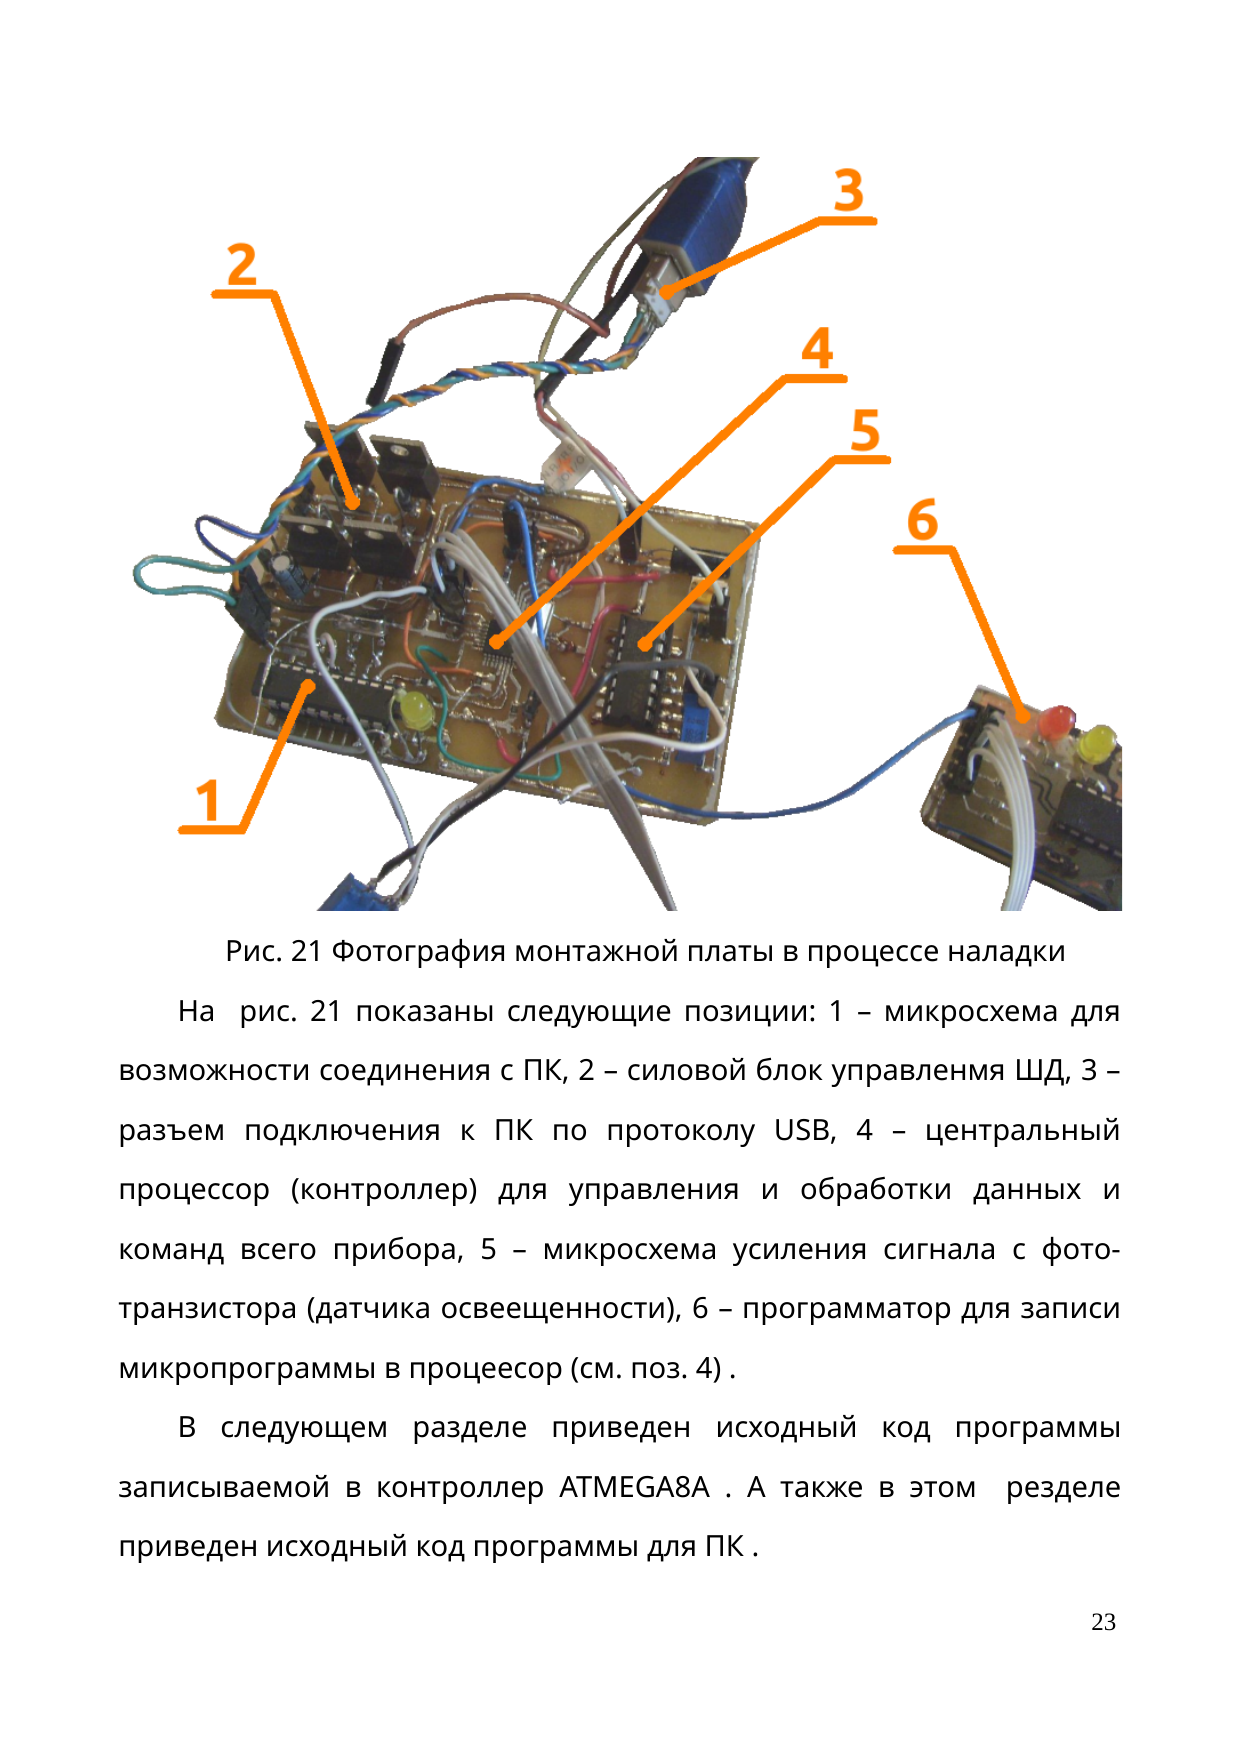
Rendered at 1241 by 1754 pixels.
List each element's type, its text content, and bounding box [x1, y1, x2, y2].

text Рис. 21 Фотография монтажной платы в процессе наладки [118, 911, 1122, 970]
text В следующем разделе приведен исходный код программы записываемой в контроллер ATMEGA8A . А также в этом резделе приведен исходный код программы для ПК . [118, 1406, 1122, 1565]
text На рис. 21 показаны следующие позиции: 1 – микросхема для возможности соединения с ПК, 2 – силовой блок управленмя ШД, 3 – разъем подключения к ПК по протоколу USB, 4 – центральный процессор (контроллер) для управления и обработки данных и команд всего прибора, 5 – микросхема усиления сигнала с фото-транзистора (датчика освеещенности), 6 – программатор для записи микропрограммы в процеесор (см. поз. 4) . [118, 990, 1122, 1387]
picture [118, 157, 1123, 911]
